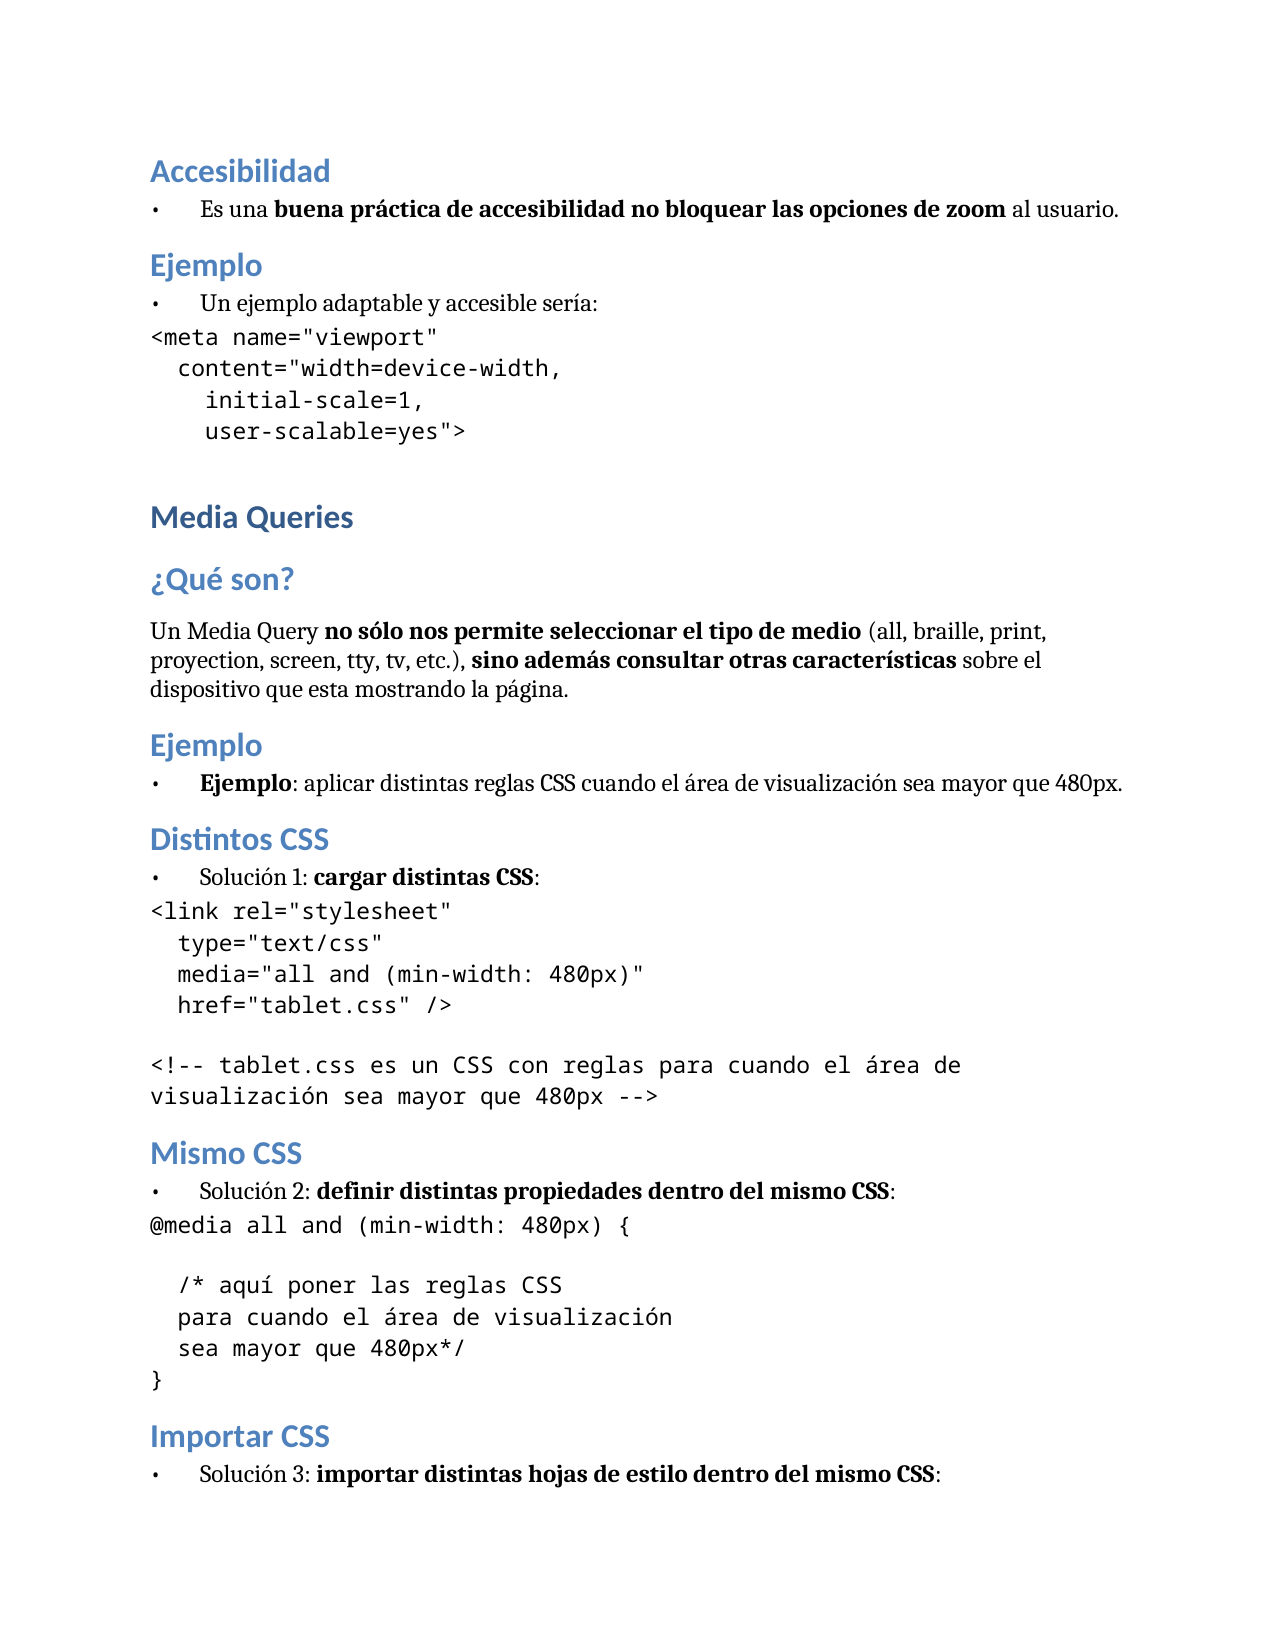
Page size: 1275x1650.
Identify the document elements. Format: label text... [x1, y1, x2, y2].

subtitle ¿Qué son? [150, 558, 1125, 598]
list Ejemplo: aplicar distintas reglas CSS cuando el área de visualización sea mayor que 480px. [150, 769, 1125, 797]
text <meta name="viewport" content="width=device-width, initial-scale=1, user-scalable=yes"> [150, 321, 1125, 446]
text @media all and (min-width: 480px) { /* aquí poner las reglas CSS para cuando el área de visualización sea mayor que 480px*/ } [150, 1209, 1125, 1394]
subtitle Importar CSS [150, 1415, 1125, 1456]
subtitle Accesibilidad [150, 150, 1125, 191]
subtitle Mismo CSS [150, 1132, 1125, 1173]
list Solución 3: importar distintas hojas de estilo dentro del mismo CSS: [150, 1459, 1125, 1488]
text Un Media Query no sólo nos permite seleccionar el tipo de medio (all, braille, print, proyection, screen, tty, tv, etc.), sino además consultar otras características sobre el dispositivo que esta mostrando la página. [150, 617, 1125, 703]
subtitle Media Queries [150, 496, 1125, 537]
text <link rel="stylesheet" type="text/css" media="all and (min-width: 480px)" href="tablet.css" /> <!-- tablet.css es un CSS con reglas para cuando el área de visualización sea mayor que 480px --> [150, 895, 1125, 1111]
list Es una buena práctica de accesibilidad no bloquear las opciones de zoom al usuario. [150, 194, 1125, 223]
subtitle Ejemplo [150, 724, 1125, 765]
subtitle Ejemplo [150, 244, 1125, 285]
list Solución 1: cargar distintas CSS: [150, 863, 1125, 891]
list Solución 2: definir distintas propiedades dentro del mismo CSS: [150, 1177, 1125, 1206]
subtitle Distintos CSS [150, 818, 1125, 859]
list Un ejemplo adaptable y accesible sería: [150, 288, 1125, 317]
